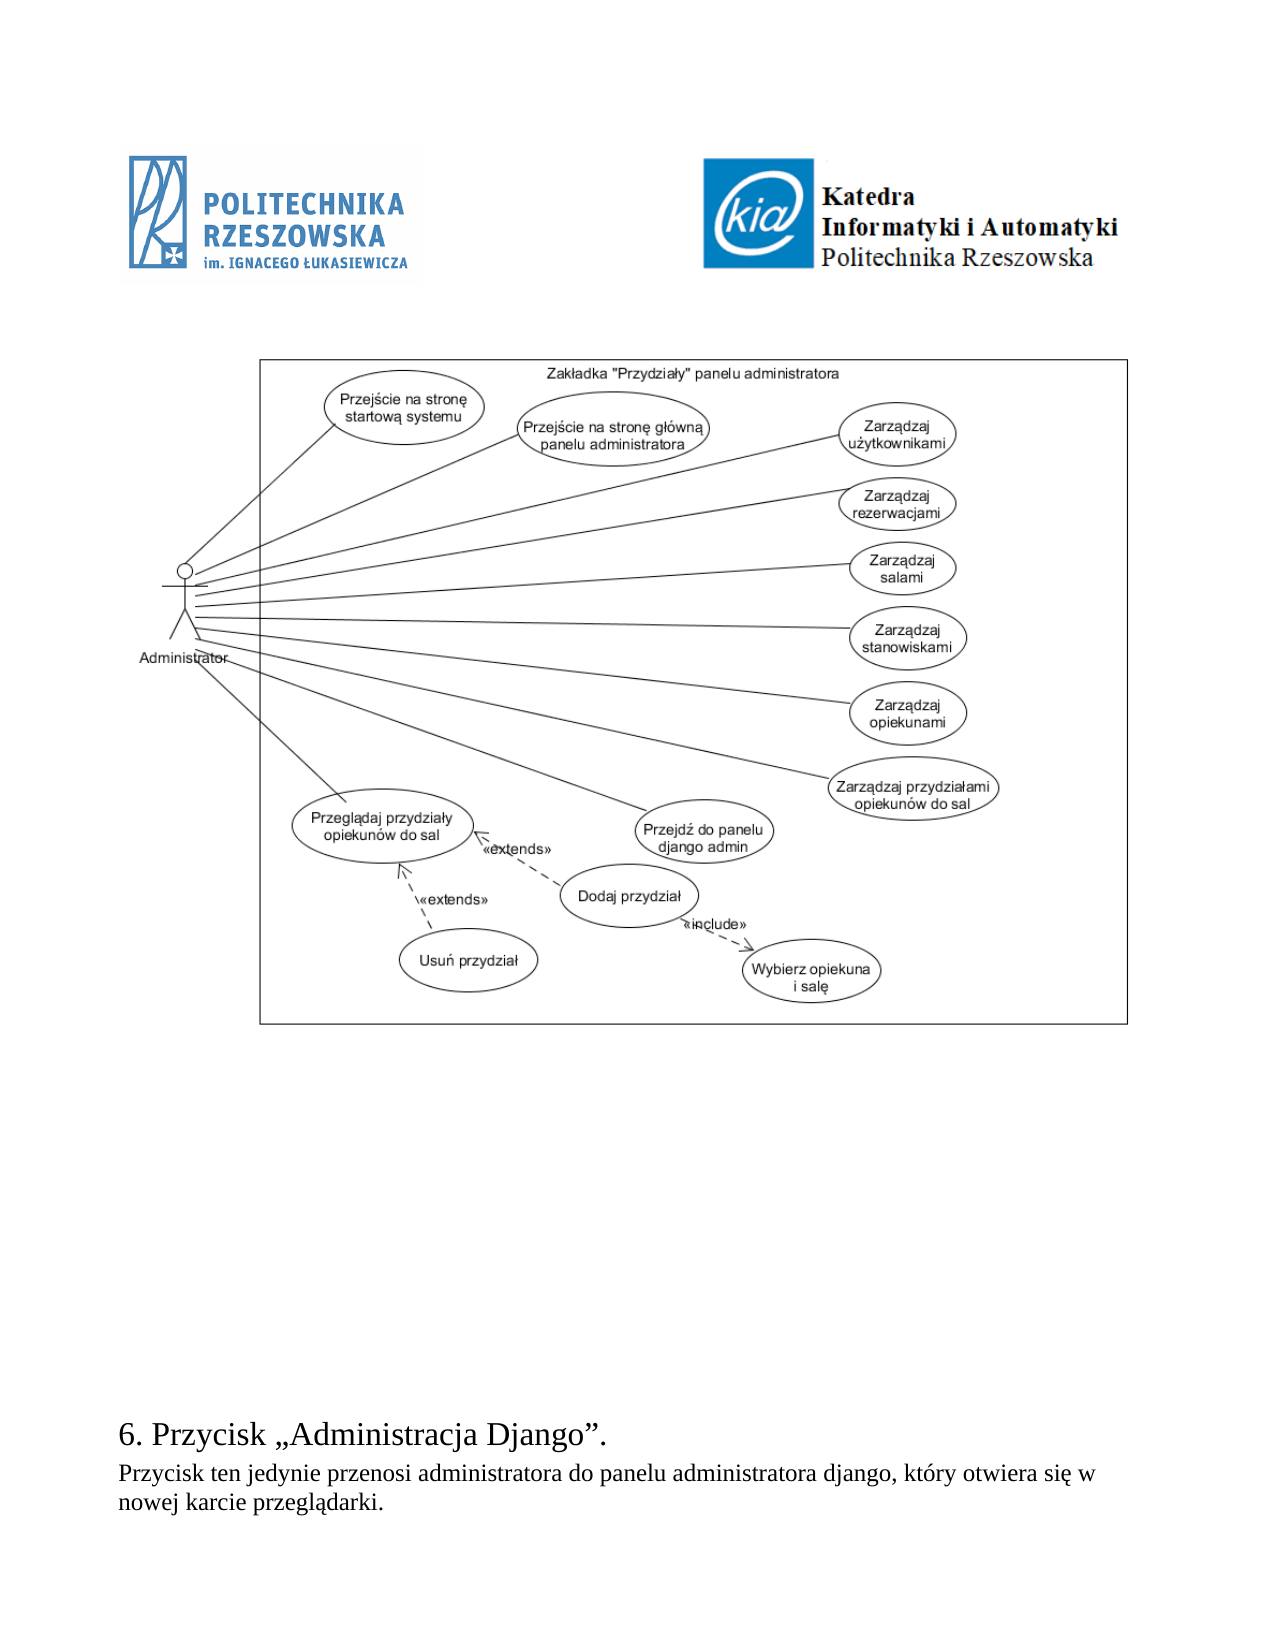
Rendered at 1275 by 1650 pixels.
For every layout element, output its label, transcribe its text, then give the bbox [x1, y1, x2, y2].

text Przycisk ten jedynie przenosi administratora do panelu administratora django, który otwiera się w nowej karcie przeglądarki. [118, 1458, 1157, 1516]
picture [685, 143, 1147, 286]
picture [118, 341, 1157, 1044]
picture [118, 147, 423, 284]
subtitle 6. Przycisk „Administracja Django”. [118, 1414, 1157, 1452]
